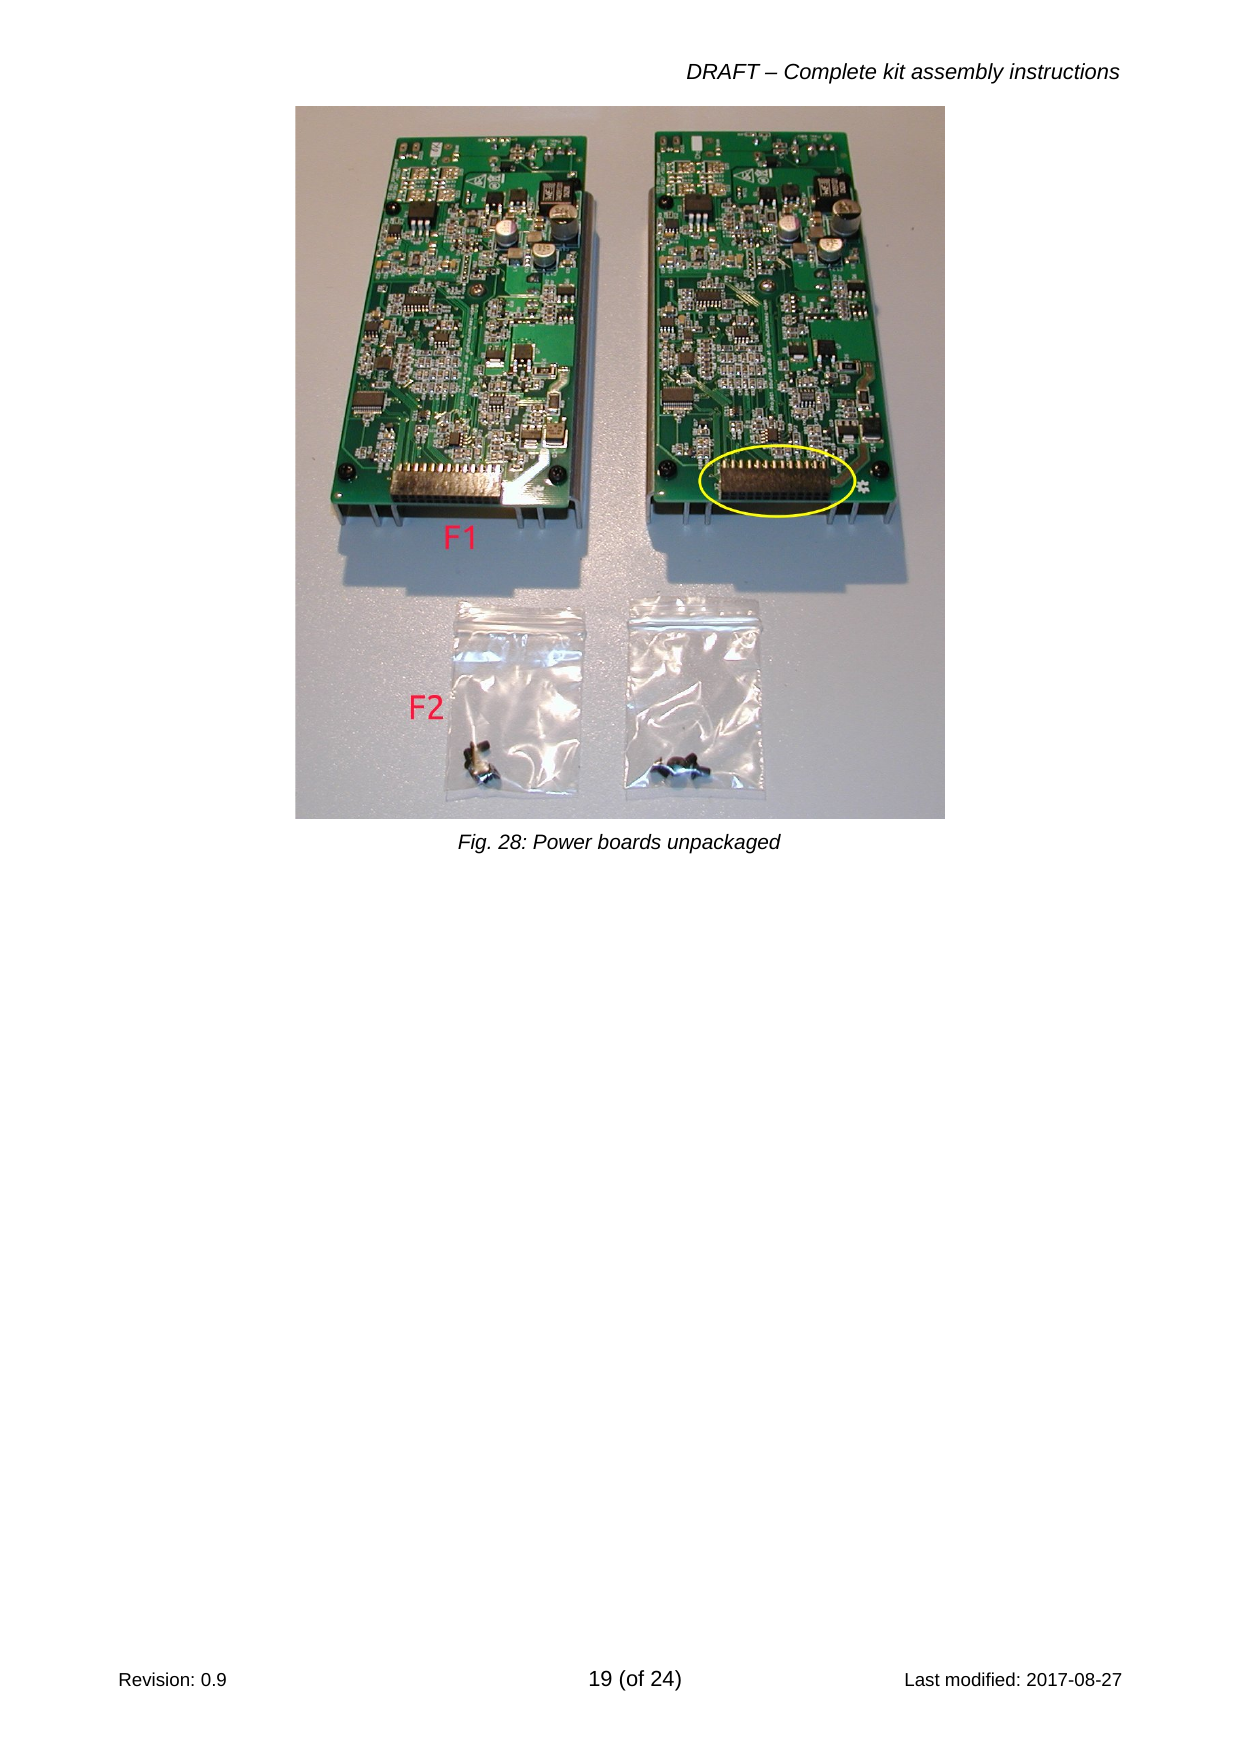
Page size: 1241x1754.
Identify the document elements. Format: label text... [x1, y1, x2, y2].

picture [295, 106, 945, 819]
text Fig. 28: Power boards unpackaged [295, 819, 945, 854]
